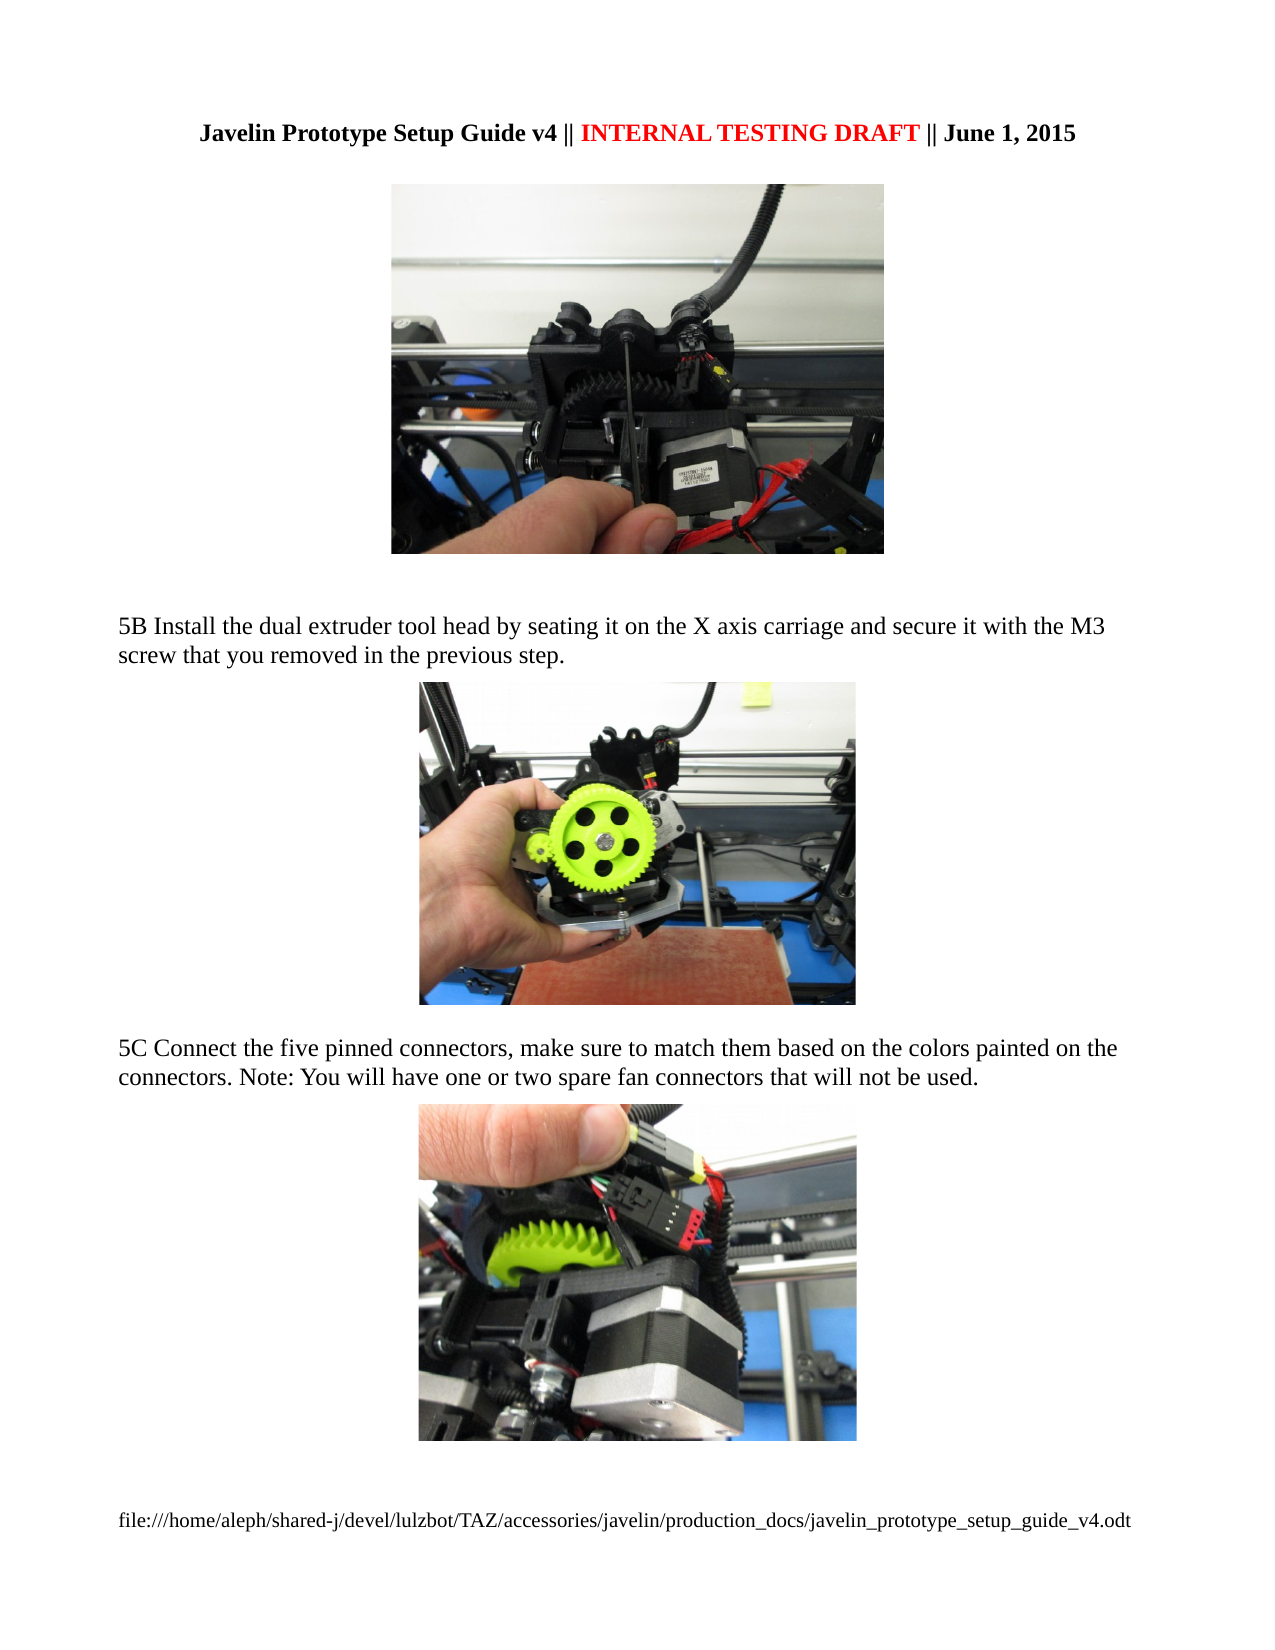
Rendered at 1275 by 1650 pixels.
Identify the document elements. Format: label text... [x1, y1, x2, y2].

text 5C Connect the five pinned connectors, make sure to match them based on the colors painted on the connectors. Note: You will have one or two spare fan connectors that will not be used. [118, 1033, 1157, 1091]
picture [391, 184, 884, 554]
picture [419, 682, 856, 1005]
text 5B Install the dual extruder tool head by seating it on the X axis carriage and secure it with the M3 screw that you removed in the previous step. [118, 611, 1157, 668]
picture [418, 1104, 857, 1441]
